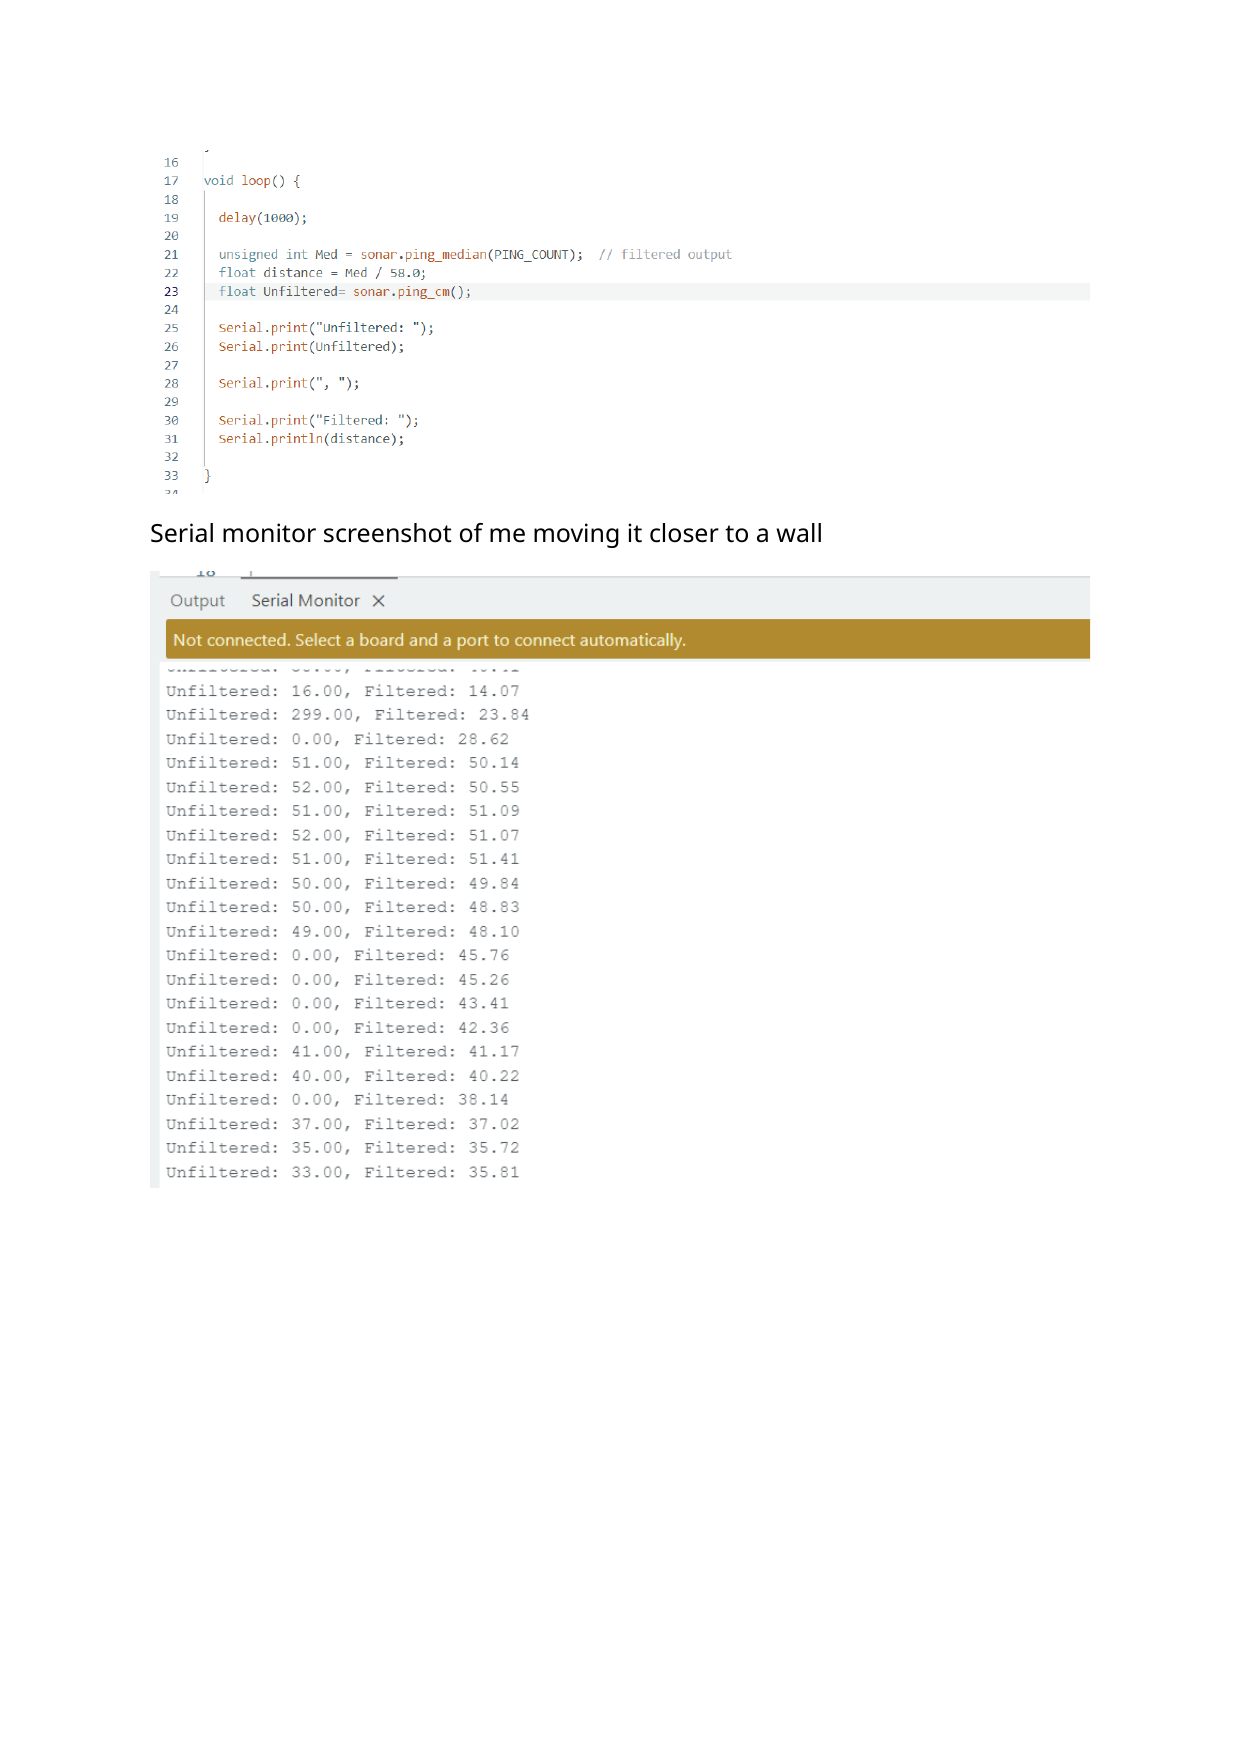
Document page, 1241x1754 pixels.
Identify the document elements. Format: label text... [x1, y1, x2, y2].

text Serial monitor screenshot of me moving it closer to a wall [150, 516, 1090, 550]
